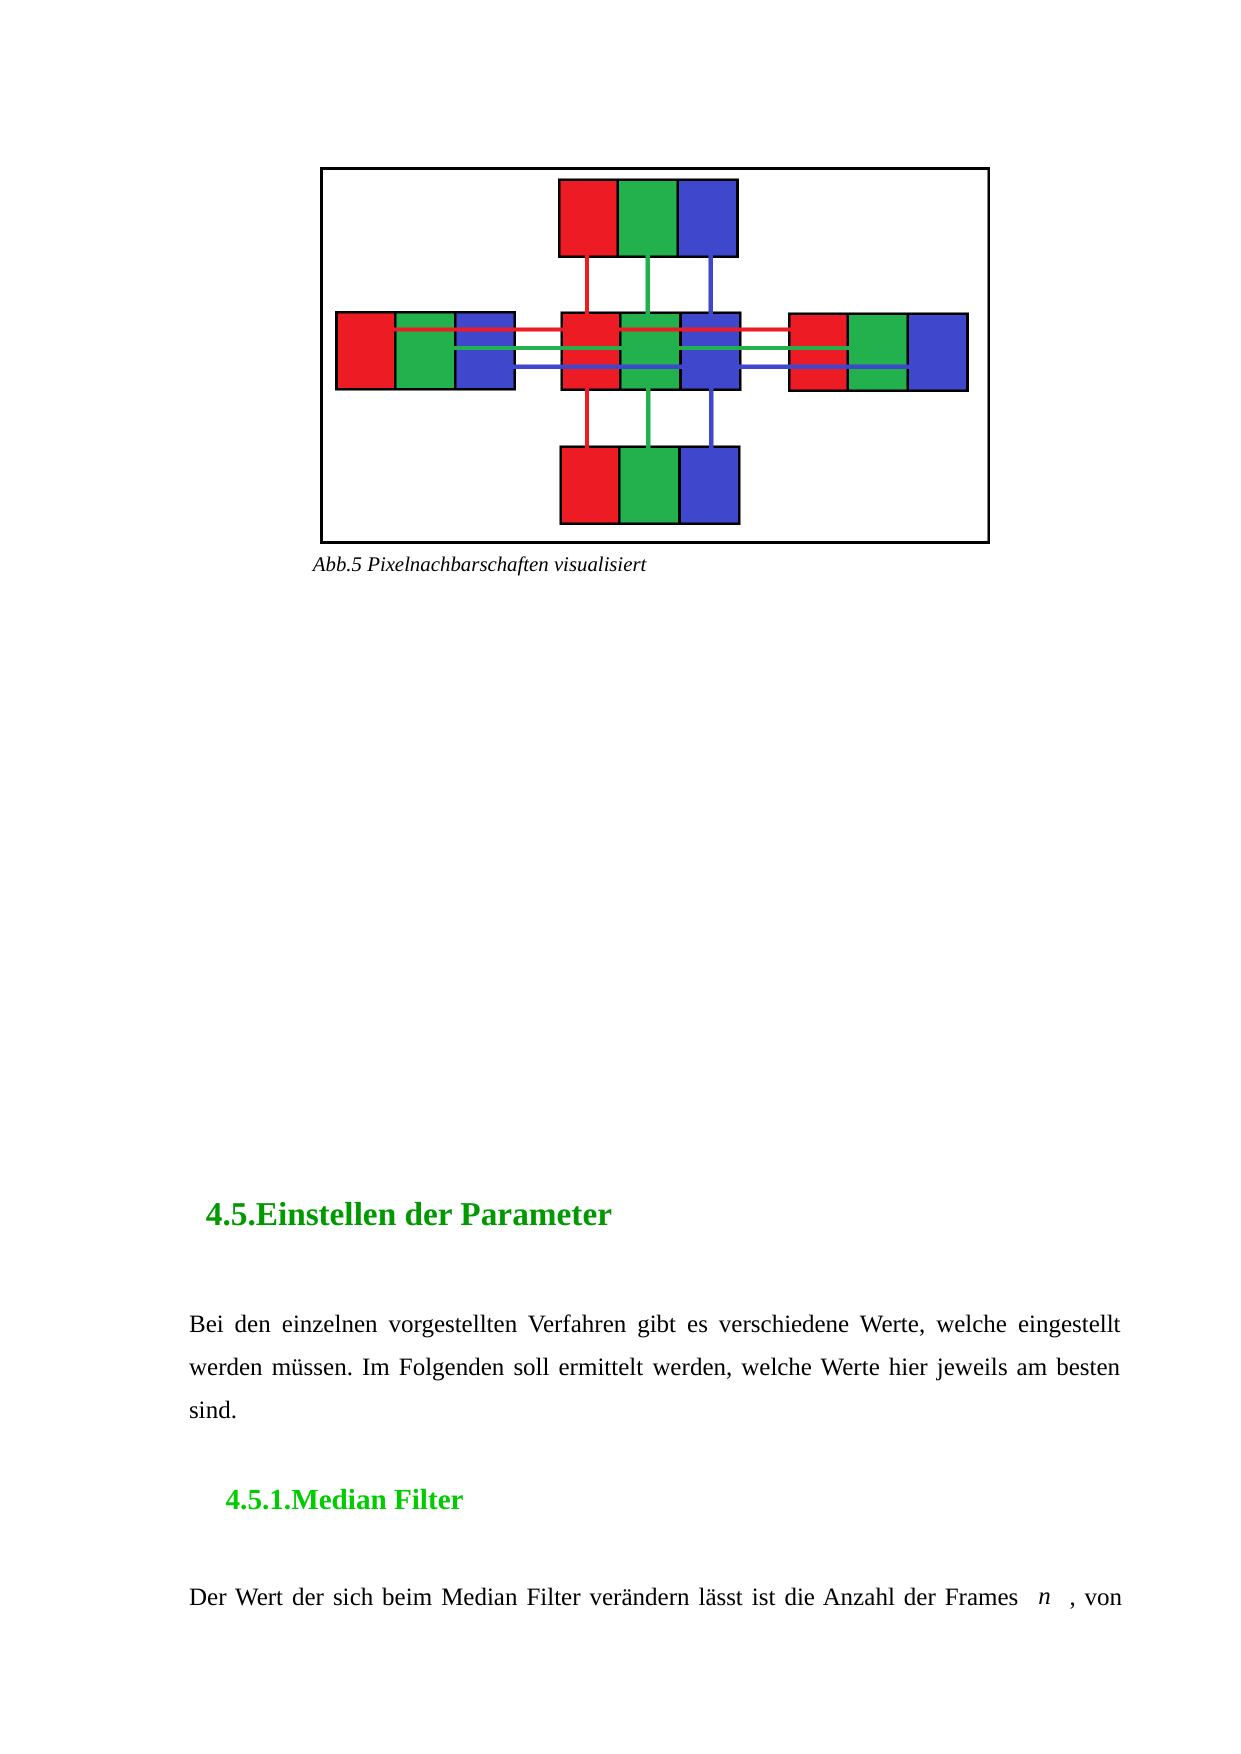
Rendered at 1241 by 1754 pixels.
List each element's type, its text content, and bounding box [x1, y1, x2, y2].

text 4.5.Einstellen der Parameter [189, 1194, 1122, 1233]
text Der Wert der sich beim Median Filter verändern lässt ist die Anzahl der Frames, von welchen der Median genommen wird. Es soll zwischen den Wertenentschieden werden. [189, 1582, 1122, 1611]
text Abb.5 Pixelnachbarschaften visualisiert [313, 552, 998, 576]
text 4.5.1.Median Filter [189, 1482, 1122, 1515]
text Bei den einzelnen vorgestellten Verfahren gibt es verschiedene Werte, welche eingestellt werden müssen. Im Folgenden soll ermittelt werden, welche Werte hier jeweils am besten sind. [189, 1309, 1122, 1424]
picture [312, 160, 999, 552]
